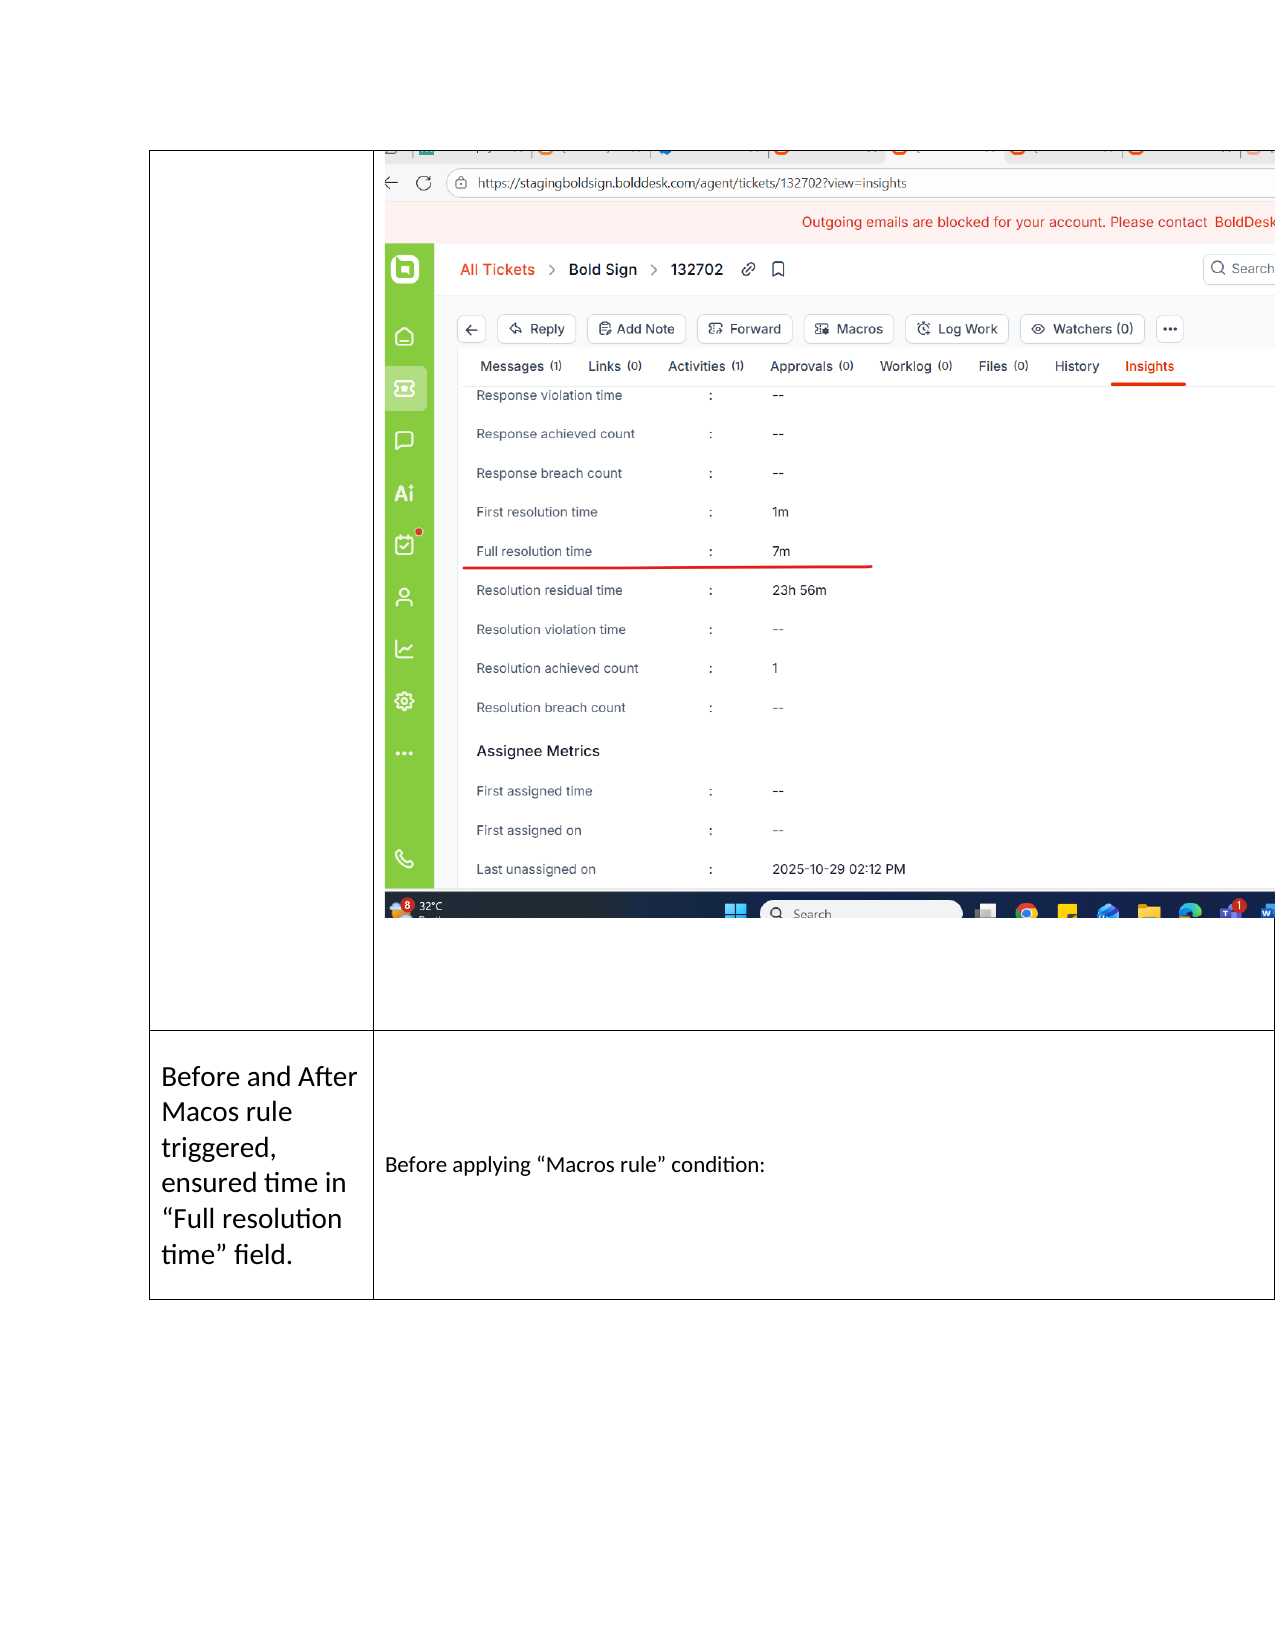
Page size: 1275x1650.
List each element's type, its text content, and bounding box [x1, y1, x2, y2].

table_cell Ensured “Time trigger” cases. [150, 151, 373, 1029]
table_cell Before applying “Macros rule” condition: [374, 1031, 1274, 1298]
table_cell Before and After Macos rule triggered, ensured time in “Full resolution time” field. [150, 1031, 373, 1298]
table_cell [374, 151, 1274, 1029]
